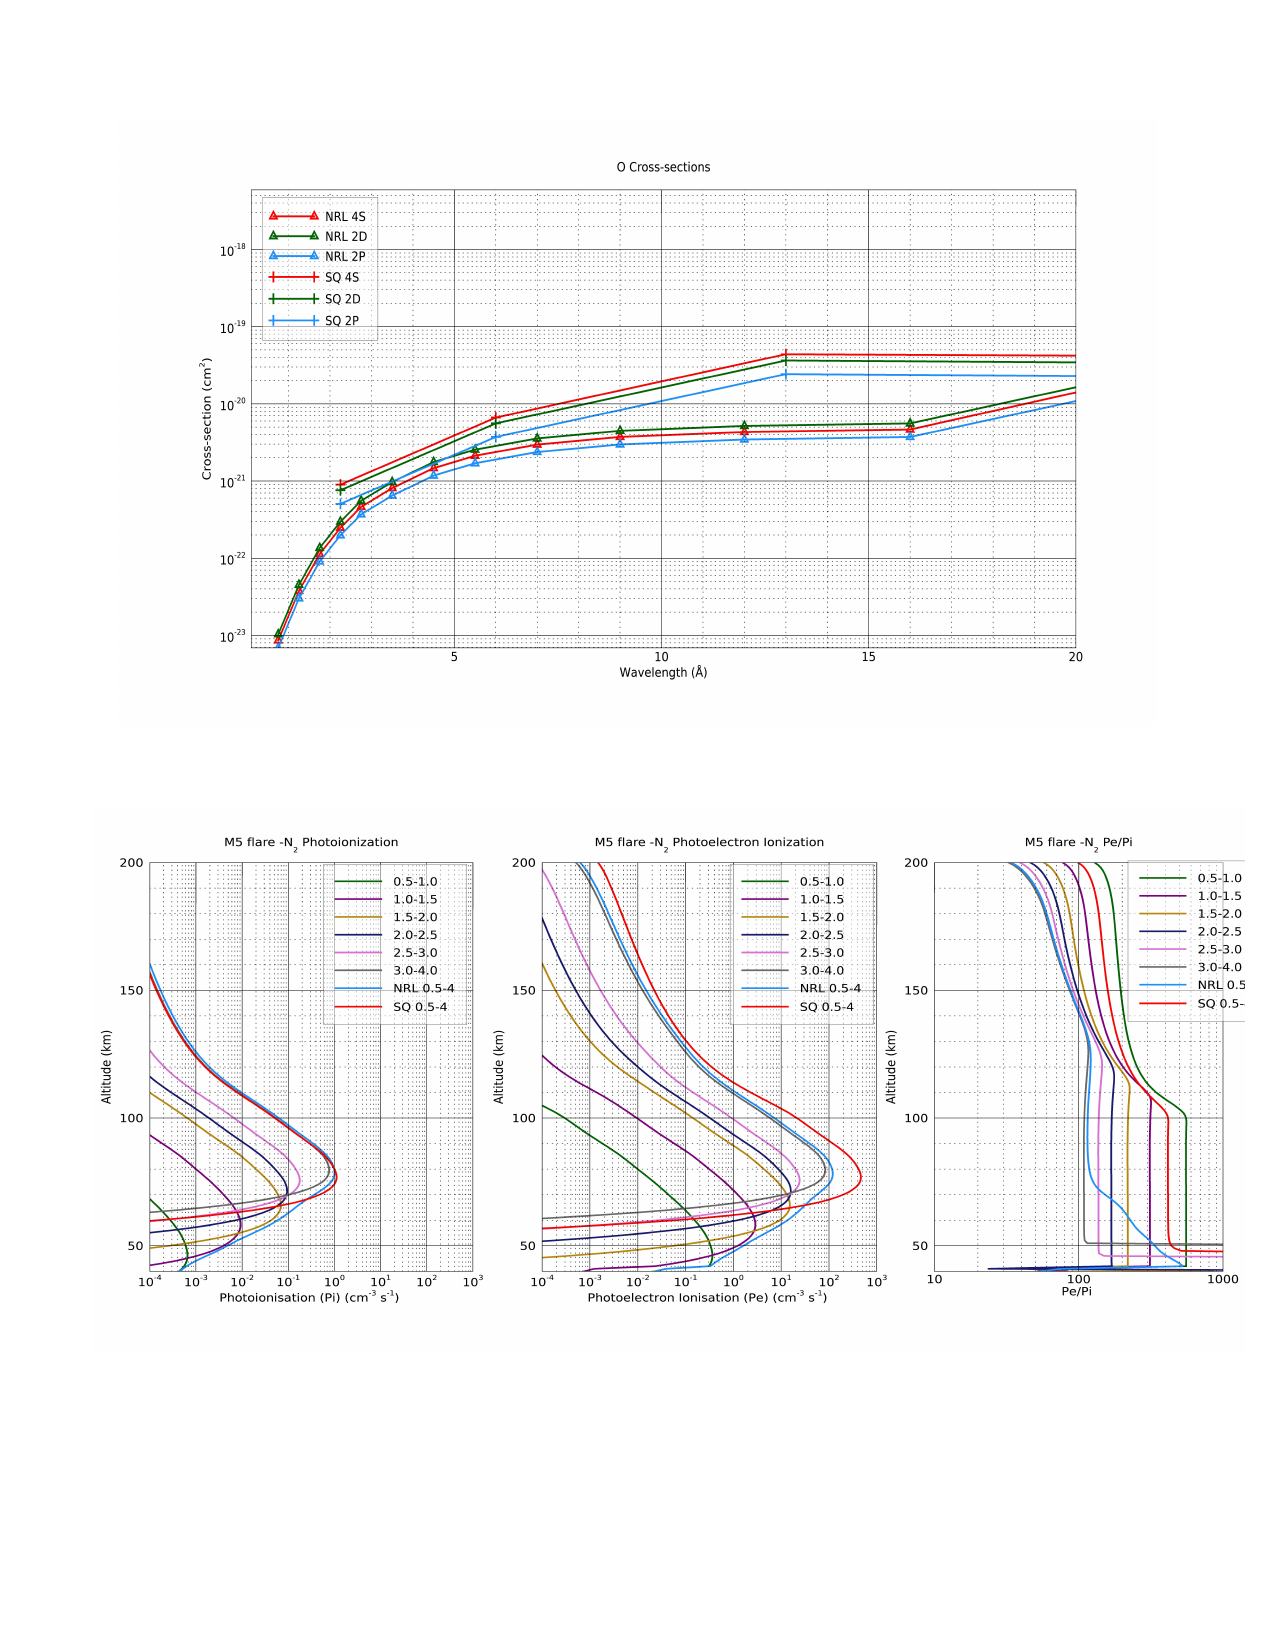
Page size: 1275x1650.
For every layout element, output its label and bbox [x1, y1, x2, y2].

picture [118, 118, 1157, 727]
picture [92, 808, 1245, 1353]
